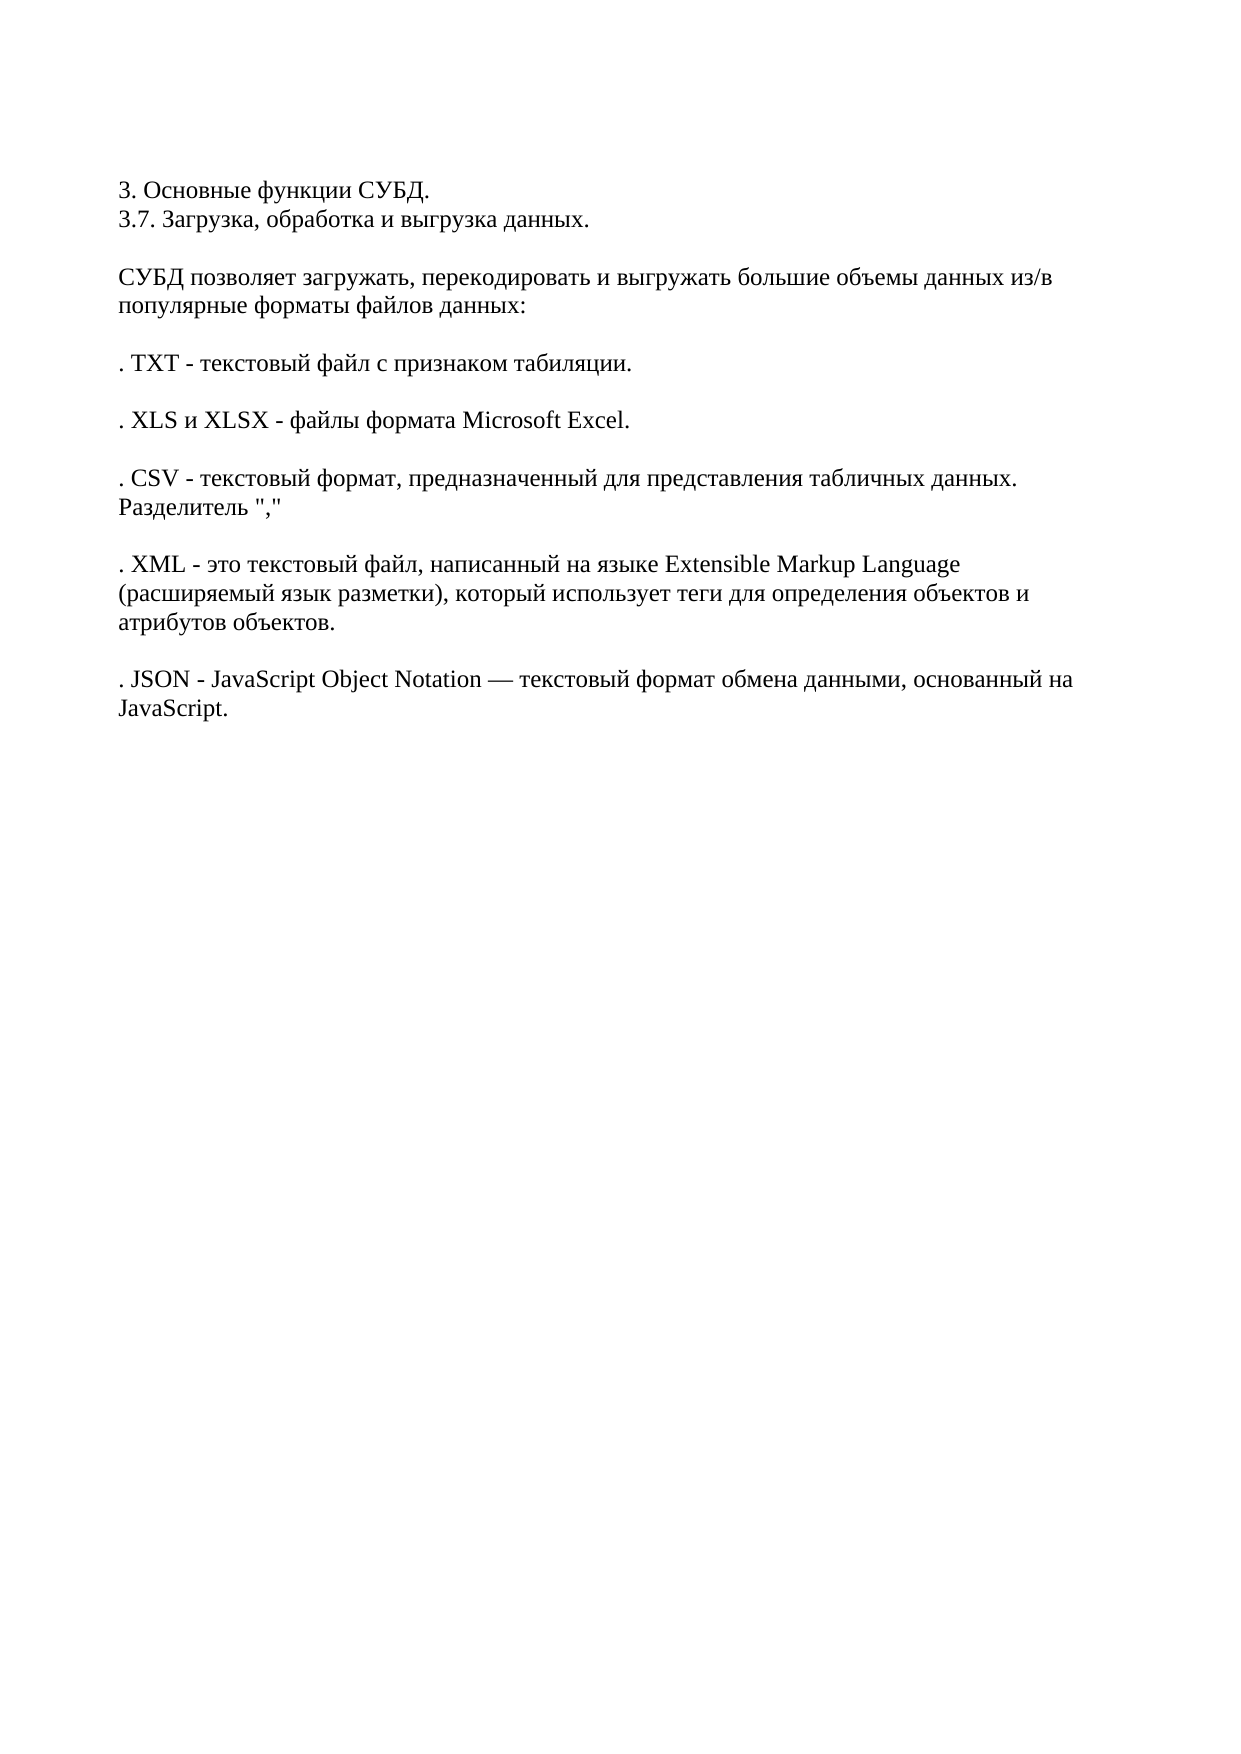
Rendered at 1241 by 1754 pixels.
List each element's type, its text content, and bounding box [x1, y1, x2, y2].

text СУБД позволяет загружать, перекодировать и выгружать большие объемы данных из/в [118, 262, 1122, 291]
text . CSV - текстовый формат, предназначенный для представления табличных данных. [118, 463, 1122, 492]
text популярные форматы файлов данных: [118, 291, 1122, 319]
text 3.7. Загрузка, обработка и выгрузка данных. [118, 204, 1122, 233]
text . ТХТ - текстовый файл с признаком табиляции. [118, 348, 1122, 377]
text . XLS и XLSX - файлы формата Microsoft Excel. [118, 406, 1122, 434]
text Разделитель "," [118, 492, 1122, 521]
text . JSON - JavaScript Object Notation — текстовый формат обмена данными, основанный на JavaScript. [118, 664, 1122, 722]
text . ХМL - это текстовый файл, написанный на языке Extensible Markup Language (расширяемый язык разметки), который использует теги для определения объектов и атрибутов объектов. [118, 549, 1122, 636]
text 3. Основные функции СУБД. [118, 176, 1122, 204]
